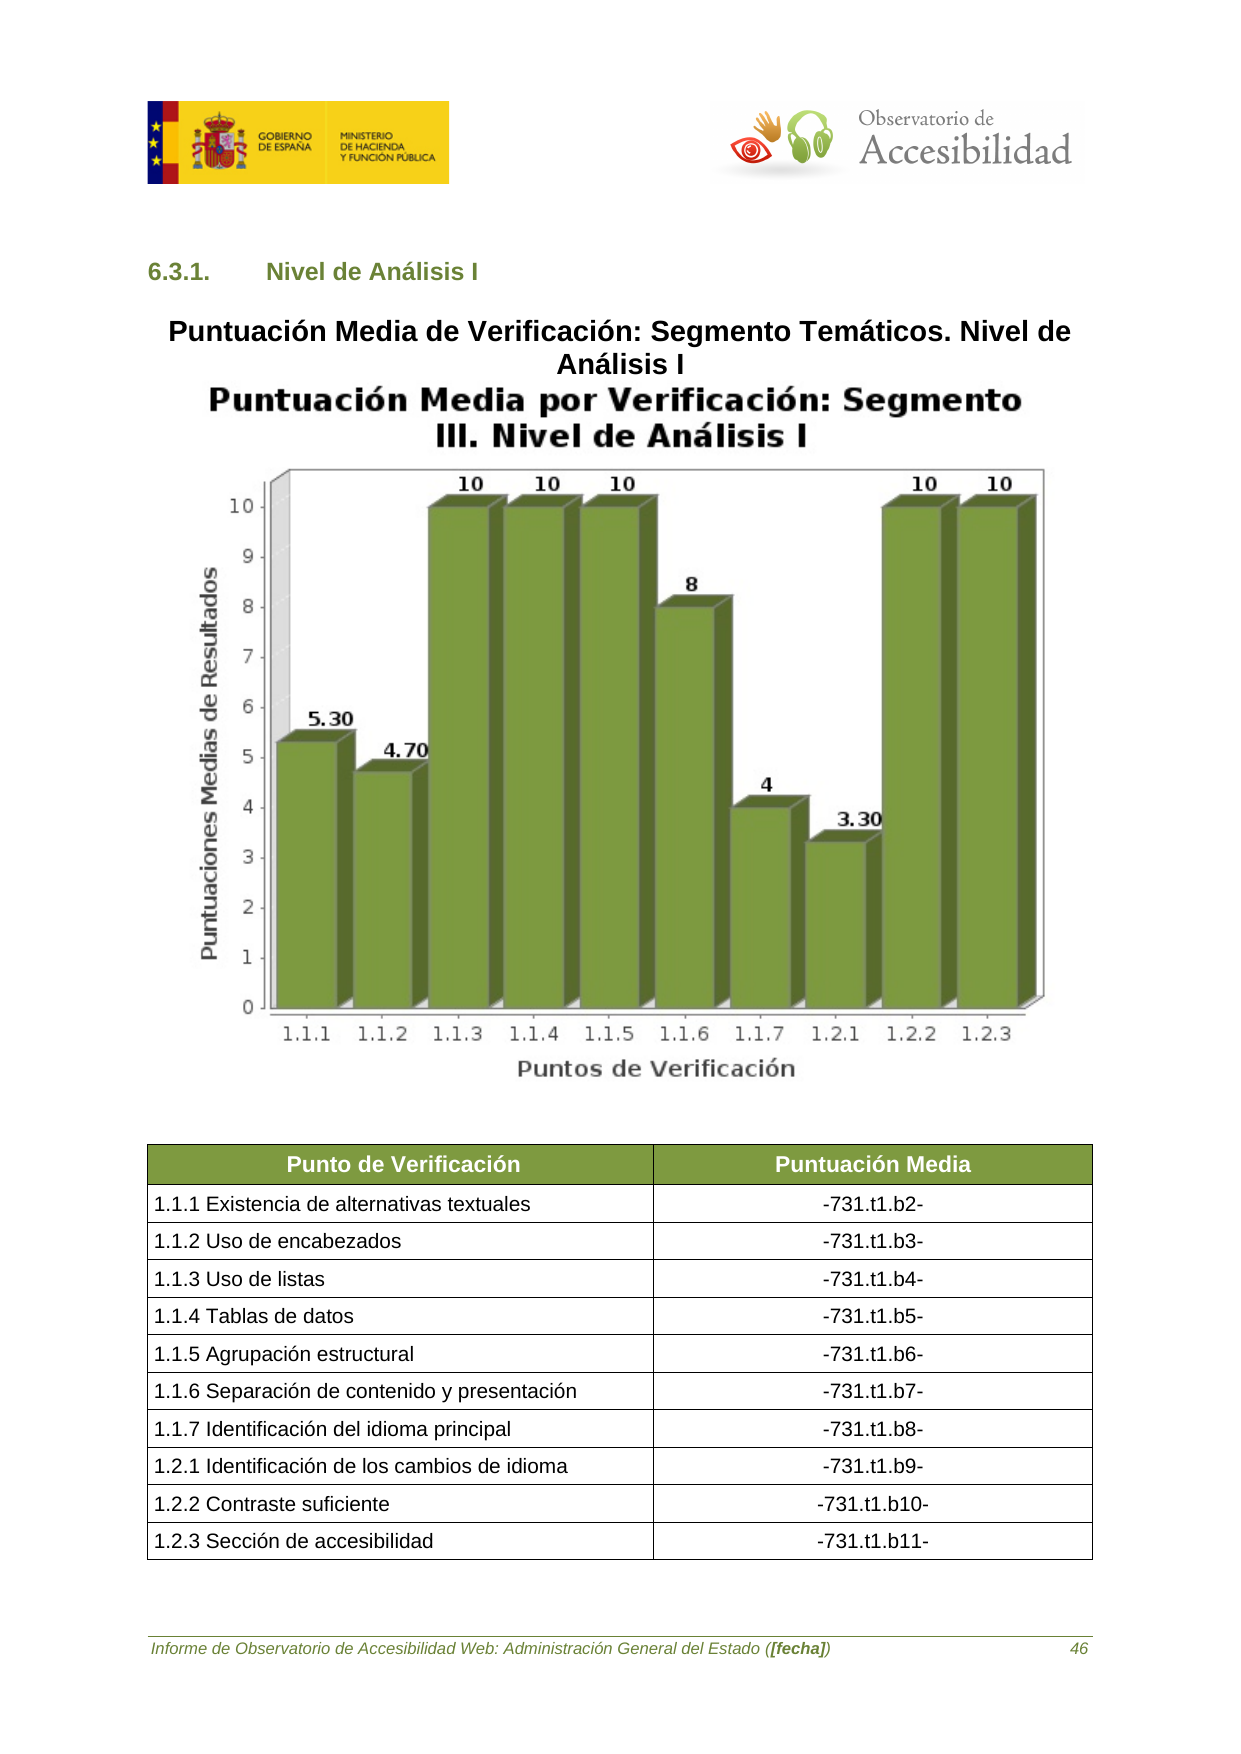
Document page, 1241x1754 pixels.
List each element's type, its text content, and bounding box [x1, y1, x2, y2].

table_cell 1.1.3 Uso de listas [148, 1260, 653, 1297]
table_cell -731.t1.b7- [654, 1373, 1092, 1409]
table_cell -731.t1.b3- [654, 1223, 1092, 1259]
table_cell -731.t1.b4- [654, 1260, 1092, 1297]
table_cell 1.1.2 Uso de encabezados [148, 1223, 653, 1259]
table_cell -731.t1.b11- [654, 1523, 1092, 1559]
text Puntuación Media de Verificación: Segmento Temáticos. Nivel de Análisis I [148, 314, 1092, 381]
table_header Puntuación Media [654, 1145, 1092, 1184]
subtitle Nivel de Análisis I [148, 257, 1092, 286]
table_cell 1.2.2 Contraste suficiente [148, 1485, 653, 1522]
table_cell 1.1.7 Identificación del idioma principal [148, 1410, 653, 1447]
table_cell 1.1.1 Existencia de alternativas textuales [148, 1185, 653, 1222]
table_cell -731.t1.b6- [654, 1335, 1092, 1372]
picture [147, 101, 450, 184]
table_cell -731.t1.b2- [654, 1185, 1092, 1222]
picture [178, 380, 1062, 1091]
table_cell -731.t1.b9- [654, 1448, 1092, 1484]
table_cell -731.t1.b10- [654, 1485, 1092, 1522]
table_cell -731.t1.b5- [654, 1298, 1092, 1334]
table_cell 1.2.3 Sección de accesibilidad [148, 1523, 653, 1559]
table_cell 1.2.1 Identificación de los cambios de idioma [148, 1448, 653, 1484]
table_cell 1.1.4 Tablas de datos [148, 1298, 653, 1334]
table_header Punto de Verificación [148, 1145, 653, 1184]
table_cell -731.t1.b8- [654, 1410, 1092, 1447]
picture [710, 101, 1086, 184]
table_cell 1.1.5 Agrupación estructural [148, 1335, 653, 1372]
table_cell 1.1.6 Separación de contenido y presentación [148, 1373, 653, 1409]
